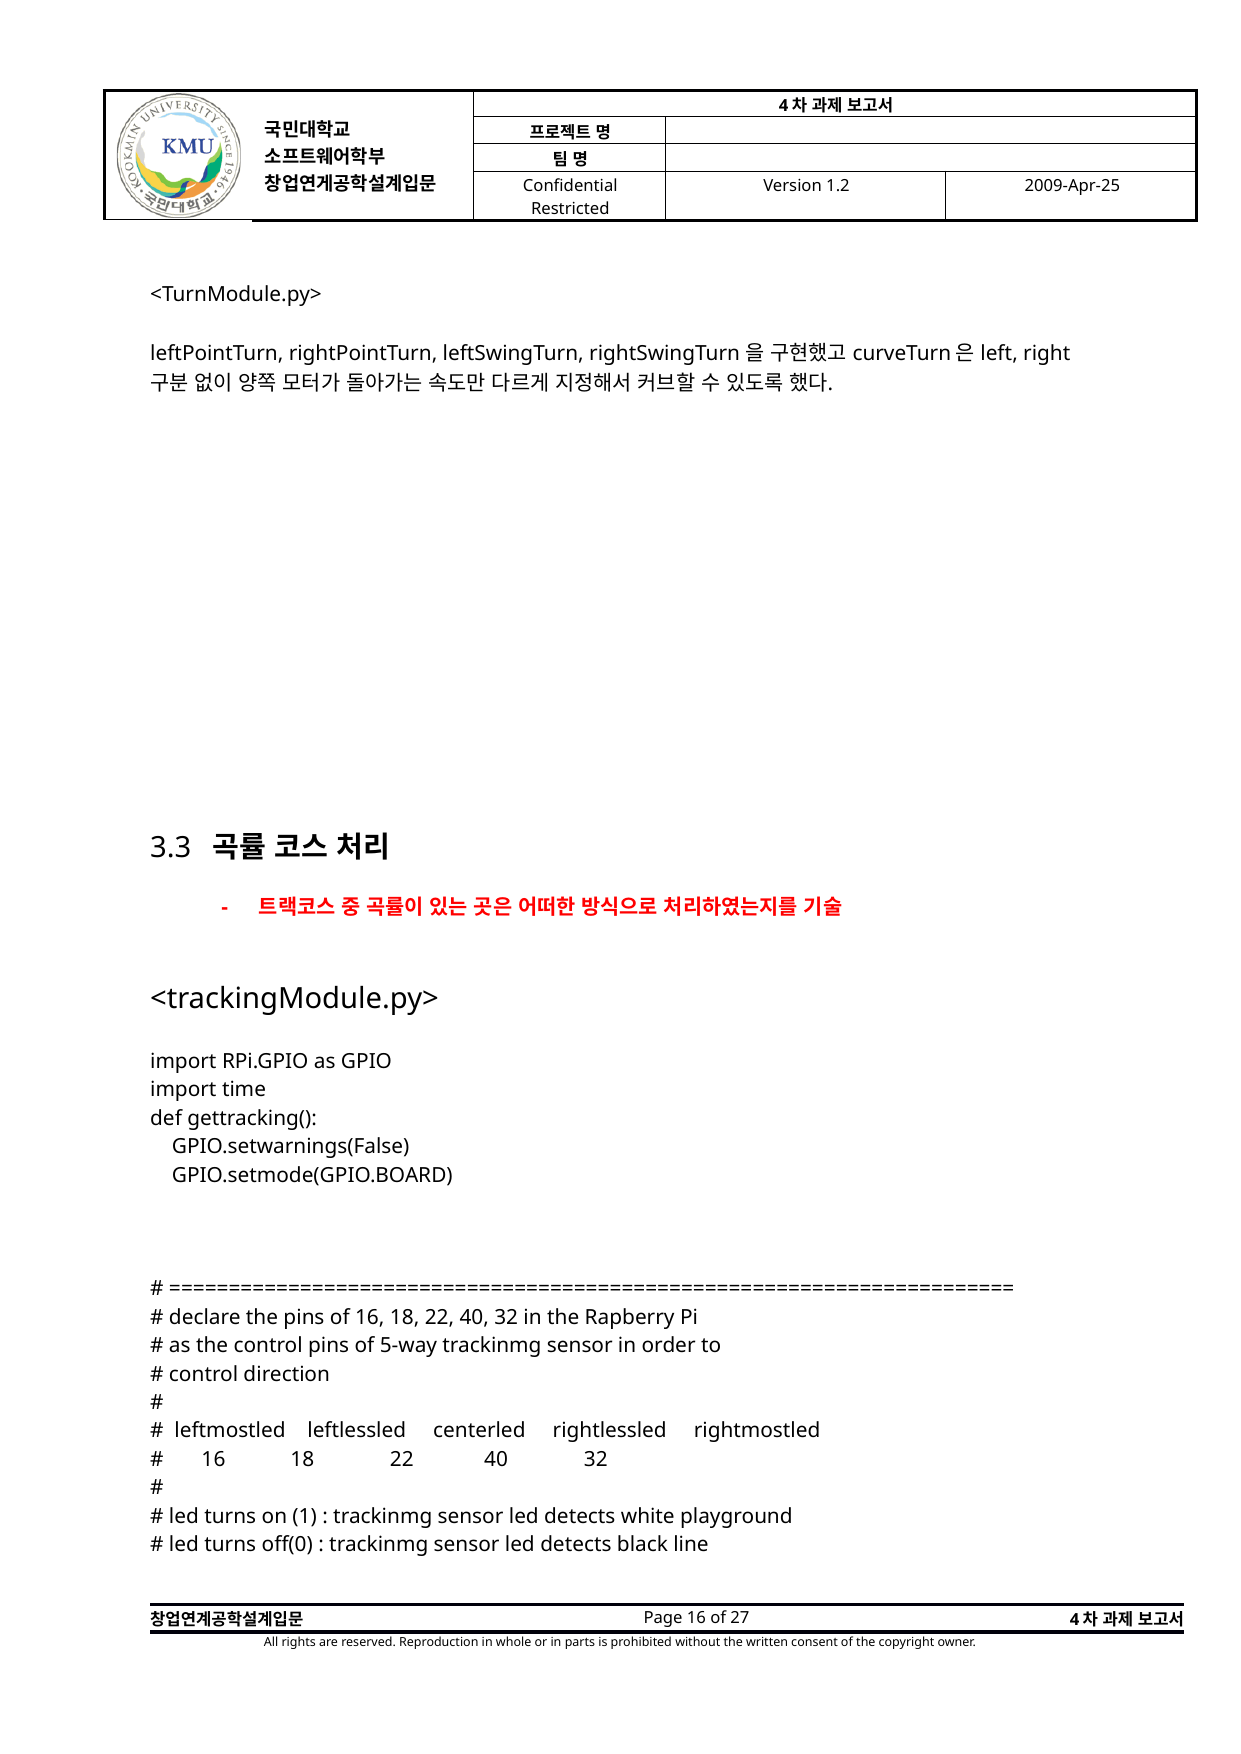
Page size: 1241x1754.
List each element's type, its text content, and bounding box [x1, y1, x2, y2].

text GPIO.setmode(GPIO.BOARD) [150, 1160, 1090, 1188]
subtitle 곡률 코스 처리 [150, 823, 1090, 866]
text import time [150, 1074, 1090, 1103]
text # leftmostled leftlessled centerled rightlessled rightmostled [150, 1416, 1090, 1444]
text def gettracking(): [150, 1103, 1090, 1131]
text leftPointTurn, rightPointTurn, leftSwingTurn, rightSwingTurn을 구현했고 curveTurn은 left, right 구분 없이 양쪽 모터가 돌아가는 속도만 다르게 지정해서 커브할 수 있도록 했다. [150, 336, 1090, 397]
text # declare the pins of 16, 18, 22, 40, 32 in the Rapberry Pi [150, 1302, 1090, 1330]
text import RPi.GPIO as GPIO [150, 1046, 1090, 1074]
text # ======================================================================= [150, 1273, 1090, 1302]
text # control direction [150, 1359, 1090, 1387]
text # as the control pins of 5-way trackinmg sensor in order to [150, 1330, 1090, 1359]
text GPIO.setwarnings(False) [150, 1131, 1090, 1160]
text # [150, 1472, 1090, 1501]
text <TurnModule.py> [150, 279, 1090, 308]
text # [150, 1387, 1090, 1416]
text # led turns off(0) : trackinmg sensor led detects black line [150, 1529, 1090, 1558]
text <trackingModule.py> [150, 978, 1090, 1017]
text # 16 18 22 40 32 [150, 1444, 1090, 1472]
text # led turns on (1) : trackinmg sensor led detects white playground [150, 1501, 1090, 1529]
list 트랙코스 중 곡률이 있는 곳은 어떠한 방식으로 처리하였는지를 기술 [221, 891, 1090, 921]
